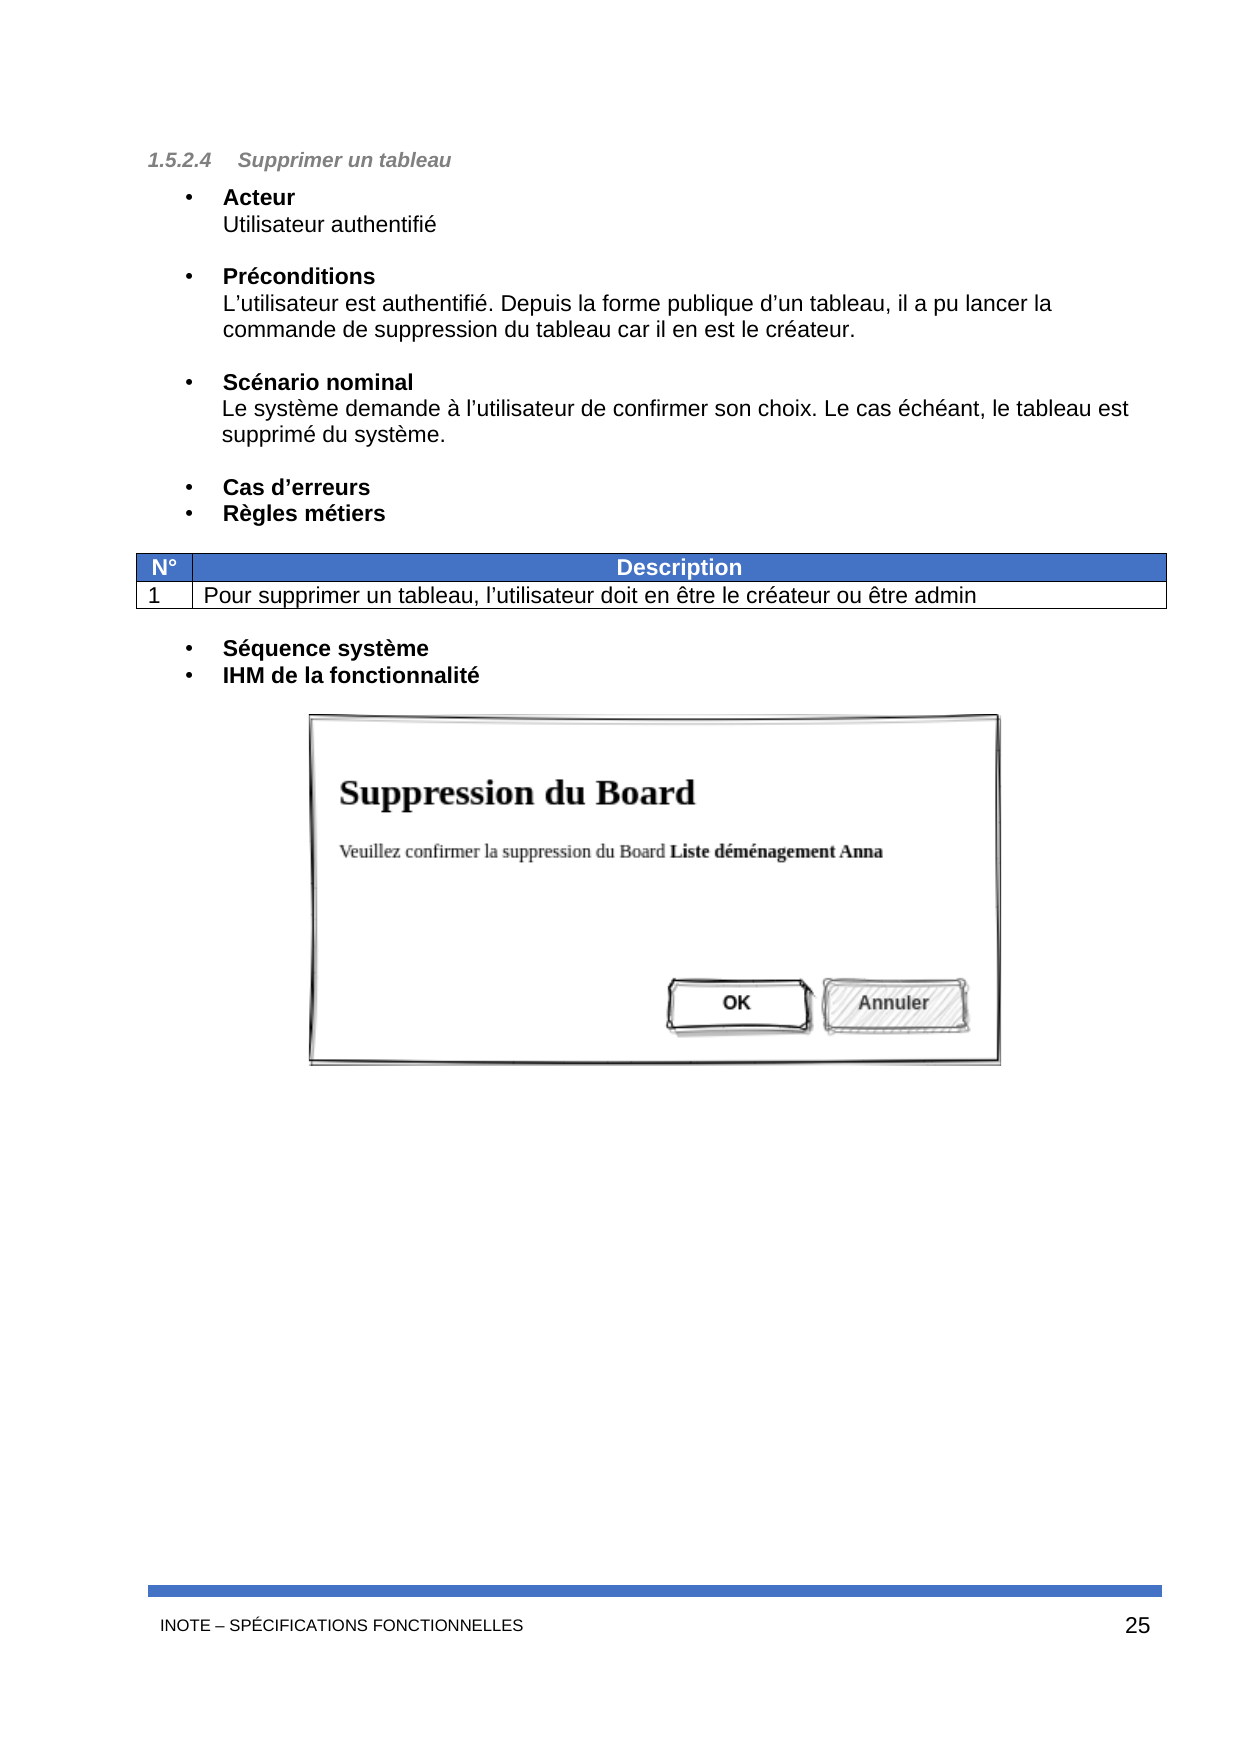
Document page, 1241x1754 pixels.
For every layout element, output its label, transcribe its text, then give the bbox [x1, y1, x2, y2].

table_header N° [137, 554, 192, 581]
list Scénario nominal [185, 369, 1162, 395]
list Préconditions [185, 263, 1162, 289]
subtitle Supprimer un tableau [148, 148, 1162, 172]
picture [308, 714, 1002, 1066]
text Le système demande à l’utilisateur de confirmer son choix. Le cas échéant, le tableau est supprimé du système. [222, 395, 1162, 448]
table_header Description [193, 554, 1166, 581]
list Cas d’erreurs [185, 474, 1162, 500]
list Acteur [185, 184, 1162, 211]
list Utilisateur authentifié [185, 211, 1162, 237]
list Règles métiers [185, 500, 1162, 527]
table_cell Pour supprimer un tableau, l’utilisateur doit en être le créateur ou être admin [193, 582, 1166, 608]
list L’utilisateur est authentifié. Depuis la forme publique d’un tableau, il a pu lancer la commande de suppression du tableau car il en est le créateur. [185, 289, 1162, 342]
list IHM de la fonctionnalité [185, 662, 1162, 688]
table_cell 1 [137, 582, 192, 608]
list Séquence système [185, 635, 1162, 662]
